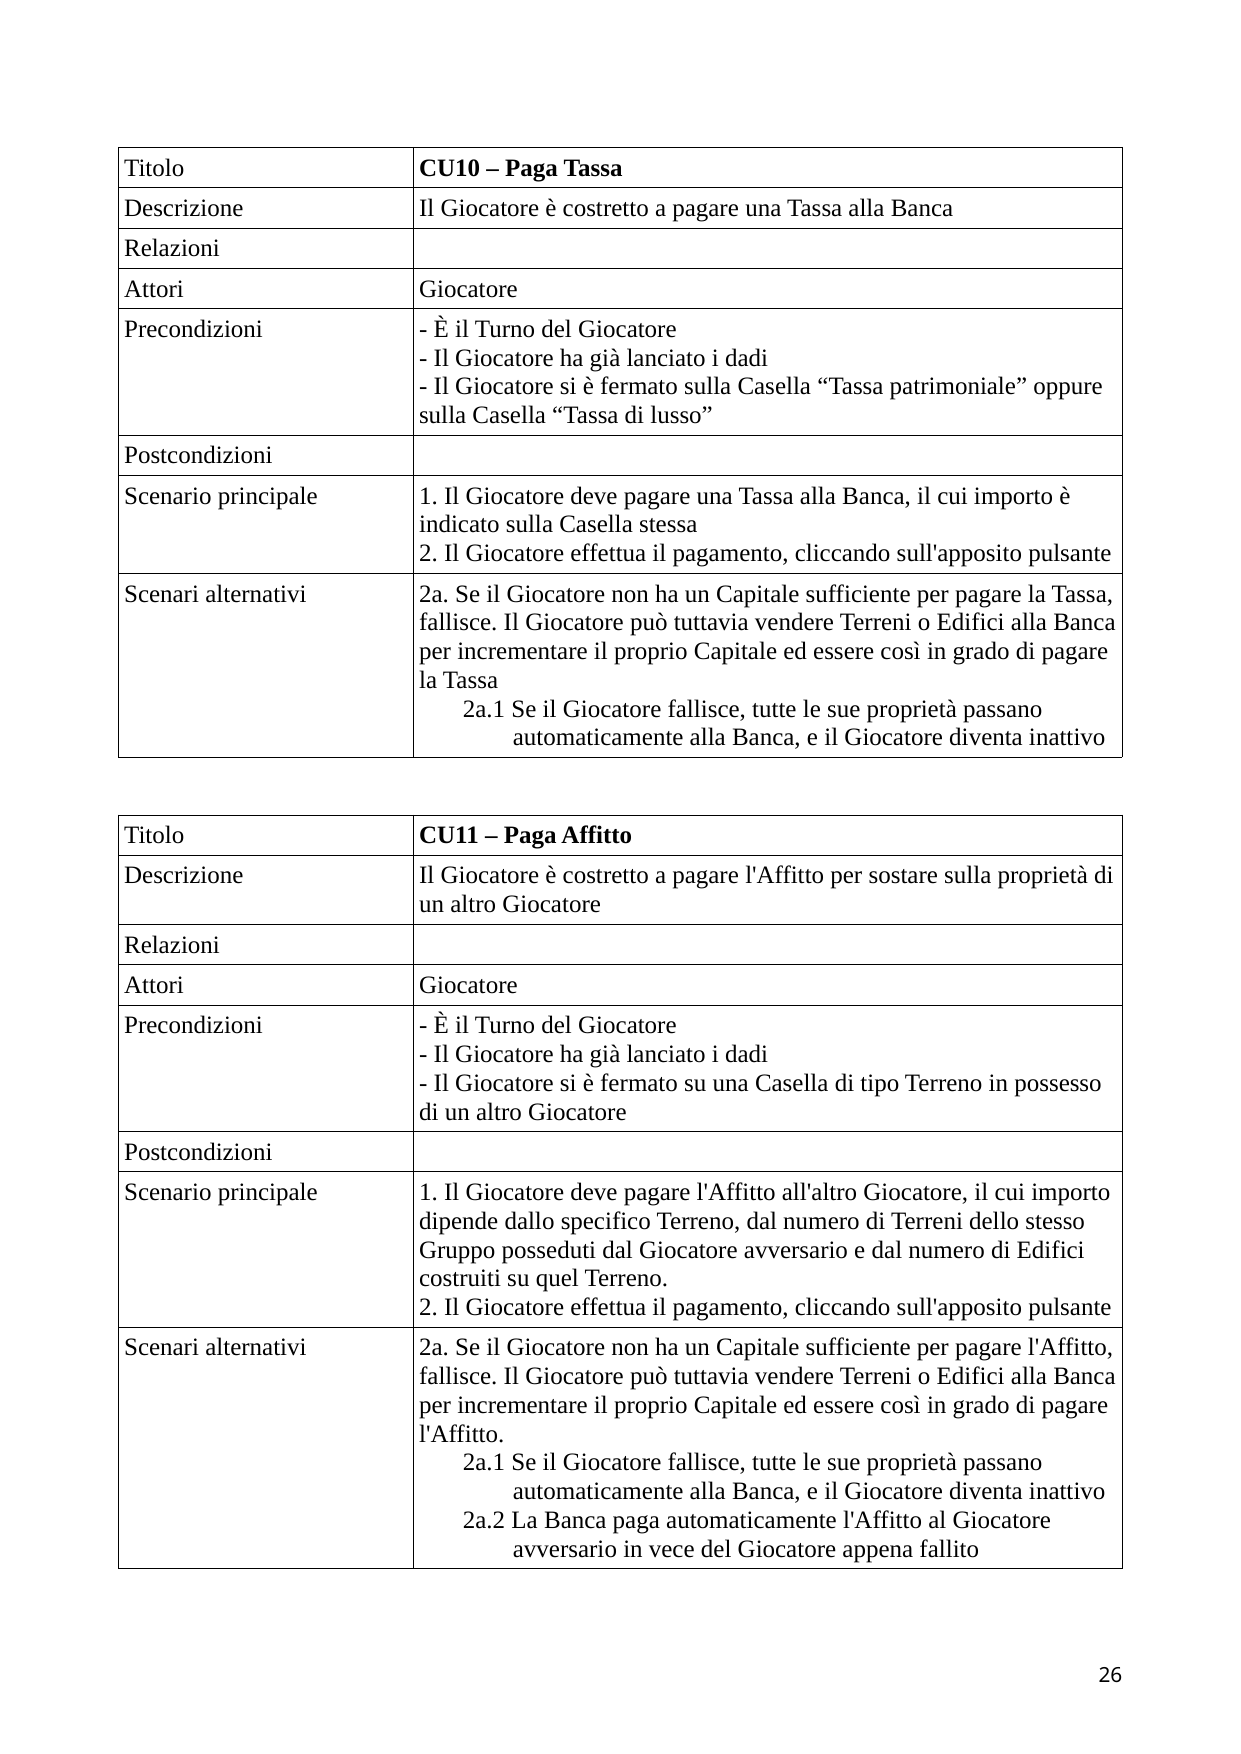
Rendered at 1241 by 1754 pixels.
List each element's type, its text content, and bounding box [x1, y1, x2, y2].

table_cell - È il Turno del Giocatore - Il Giocatore ha già lanciato i dadi - Il Giocatore si è fermato sulla Casella “Tassa patrimoniale” oppure sulla Casella “Tassa di lusso” [414, 309, 1122, 435]
table_header CU11 – Paga Affitto [414, 816, 1122, 855]
table_header CU10 – Paga Tassa [414, 148, 1122, 187]
table_cell Precondizioni [119, 309, 413, 435]
table_cell [414, 229, 1122, 268]
table_cell 1. Il Giocatore deve pagare l'Affitto all'altro Giocatore, il cui importo dipende dallo specifico Terreno, dal numero di Terreni dello stesso Gruppo posseduti dal Giocatore avversario e dal numero di Edifici costruiti su quel Terreno. 2. Il Giocatore effettua il pagamento, cliccando sull'apposito pulsante [414, 1172, 1122, 1327]
table_cell 2a. Se il Giocatore non ha un Capitale sufficiente per pagare la Tassa, fallisce. Il Giocatore può tuttavia vendere Terreni o Edifici alla Banca per incrementare il proprio Capitale ed essere così in grado di pagare la Tassa 2a.1 Se il Giocatore fallisce, tutte le sue proprietà passano automaticamente alla Banca, e il Giocatore diventa inattivo [414, 574, 1122, 757]
table_cell 2a. Se il Giocatore non ha un Capitale sufficiente per pagare l'Affitto, fallisce. Il Giocatore può tuttavia vendere Terreni o Edifici alla Banca per incrementare il proprio Capitale ed essere così in grado di pagare l'Affitto. 2a.1 Se il Giocatore fallisce, tutte le sue proprietà passano automaticamente alla Banca, e il Giocatore diventa inattivo 2a.2 La Banca paga automaticamente l'Affitto al Giocatore avversario in vece del Giocatore appena fallito [414, 1328, 1122, 1568]
table_cell Scenario principale [119, 1172, 413, 1327]
table_cell Scenari alternativi [119, 1328, 413, 1568]
table_cell Precondizioni [119, 1006, 413, 1131]
table_cell Postcondizioni [119, 436, 413, 475]
table_header Titolo [119, 148, 413, 187]
table_cell Attori [119, 269, 413, 308]
table_cell Descrizione [119, 188, 413, 227]
table_cell Scenari alternativi [119, 574, 413, 757]
table_cell Giocatore [414, 965, 1122, 1004]
table_cell Relazioni [119, 229, 413, 268]
table_cell [414, 925, 1122, 964]
table_header Titolo [119, 816, 413, 855]
table_cell Postcondizioni [119, 1132, 413, 1171]
table_cell Giocatore [414, 269, 1122, 308]
table_cell Il Giocatore è costretto a pagare l'Affitto per sostare sulla proprietà di un altro Giocatore [414, 856, 1122, 924]
table_cell - È il Turno del Giocatore - Il Giocatore ha già lanciato i dadi - Il Giocatore si è fermato su una Casella di tipo Terreno in possesso di un altro Giocatore [414, 1006, 1122, 1131]
table_cell [414, 436, 1122, 475]
table_cell [414, 1132, 1122, 1171]
table_cell 1. Il Giocatore deve pagare una Tassa alla Banca, il cui importo è indicato sulla Casella stessa 2. Il Giocatore effettua il pagamento, cliccando sull'apposito pulsante [414, 476, 1122, 573]
table_cell Relazioni [119, 925, 413, 964]
table_cell Il Giocatore è costretto a pagare una Tassa alla Banca [414, 188, 1122, 227]
table_cell Descrizione [119, 856, 413, 924]
table_cell Attori [119, 965, 413, 1004]
table_cell Scenario principale [119, 476, 413, 573]
